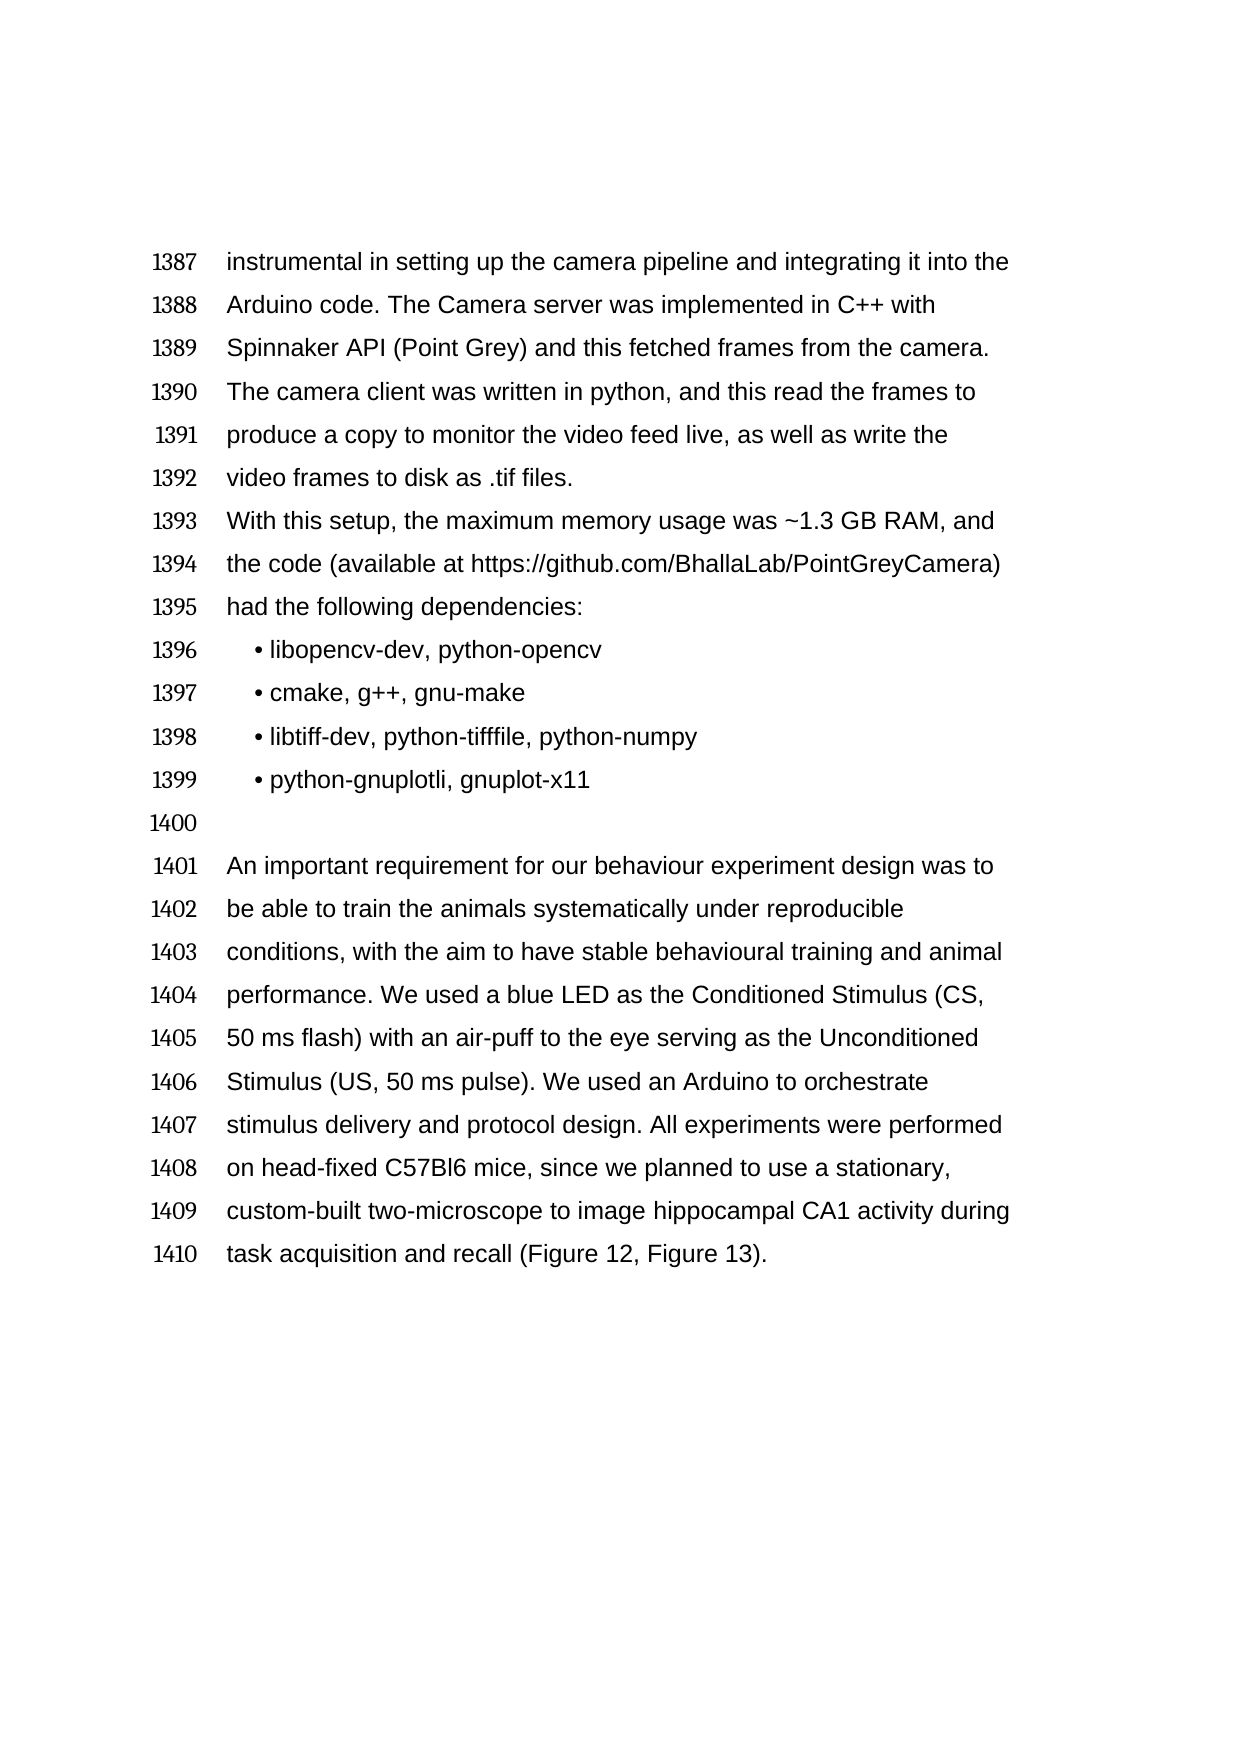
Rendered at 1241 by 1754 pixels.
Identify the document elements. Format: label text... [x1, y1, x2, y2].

text • cmake, g++, gnu-make [226, 678, 1014, 707]
text • python-gnuplotli, gnuplot-x11 [226, 765, 1014, 793]
text An important requirement for our behaviour experiment design was to be able to train the animals systematically under reproducible conditions, with the aim to have stable behavioural training and animal performance. We used a blue LED as the Conditioned Stimulus (CS, 50 ms flash) with an air-puff to the eye serving as the Unconditioned Stimulus (US, 50 ms pulse). We used an Arduino to orchestrate stimulus delivery and protocol design. All experiments were performed on head-fixed C57Bl6 mice, since we planned to use a stationary, custom-built two-microscope to image hippocampal CA1 activity during task acquisition and recall (Figure 12, Figure 13). [226, 851, 1014, 1268]
text instrumental in setting up the camera pipeline and integrating it into the Arduino code. The Camera server was implemented in C++ with Spinnaker API (Point Grey) and this fetched frames from the camera. The camera client was written in python, and this read the frames to produce a copy to monitor the video feed live, as well as write the video frames to disk as .tif files. [226, 247, 1014, 492]
text • libopencv-dev, python-opencv [226, 635, 1014, 664]
text • libtiff-dev, python-tifffile, python-numpy [226, 722, 1014, 750]
text With this setup, the maximum memory usage was ~1.3 GB RAM, and the code (available at https://github.com/BhallaLab/PointGreyCamera) had the following dependencies: [226, 506, 1014, 621]
